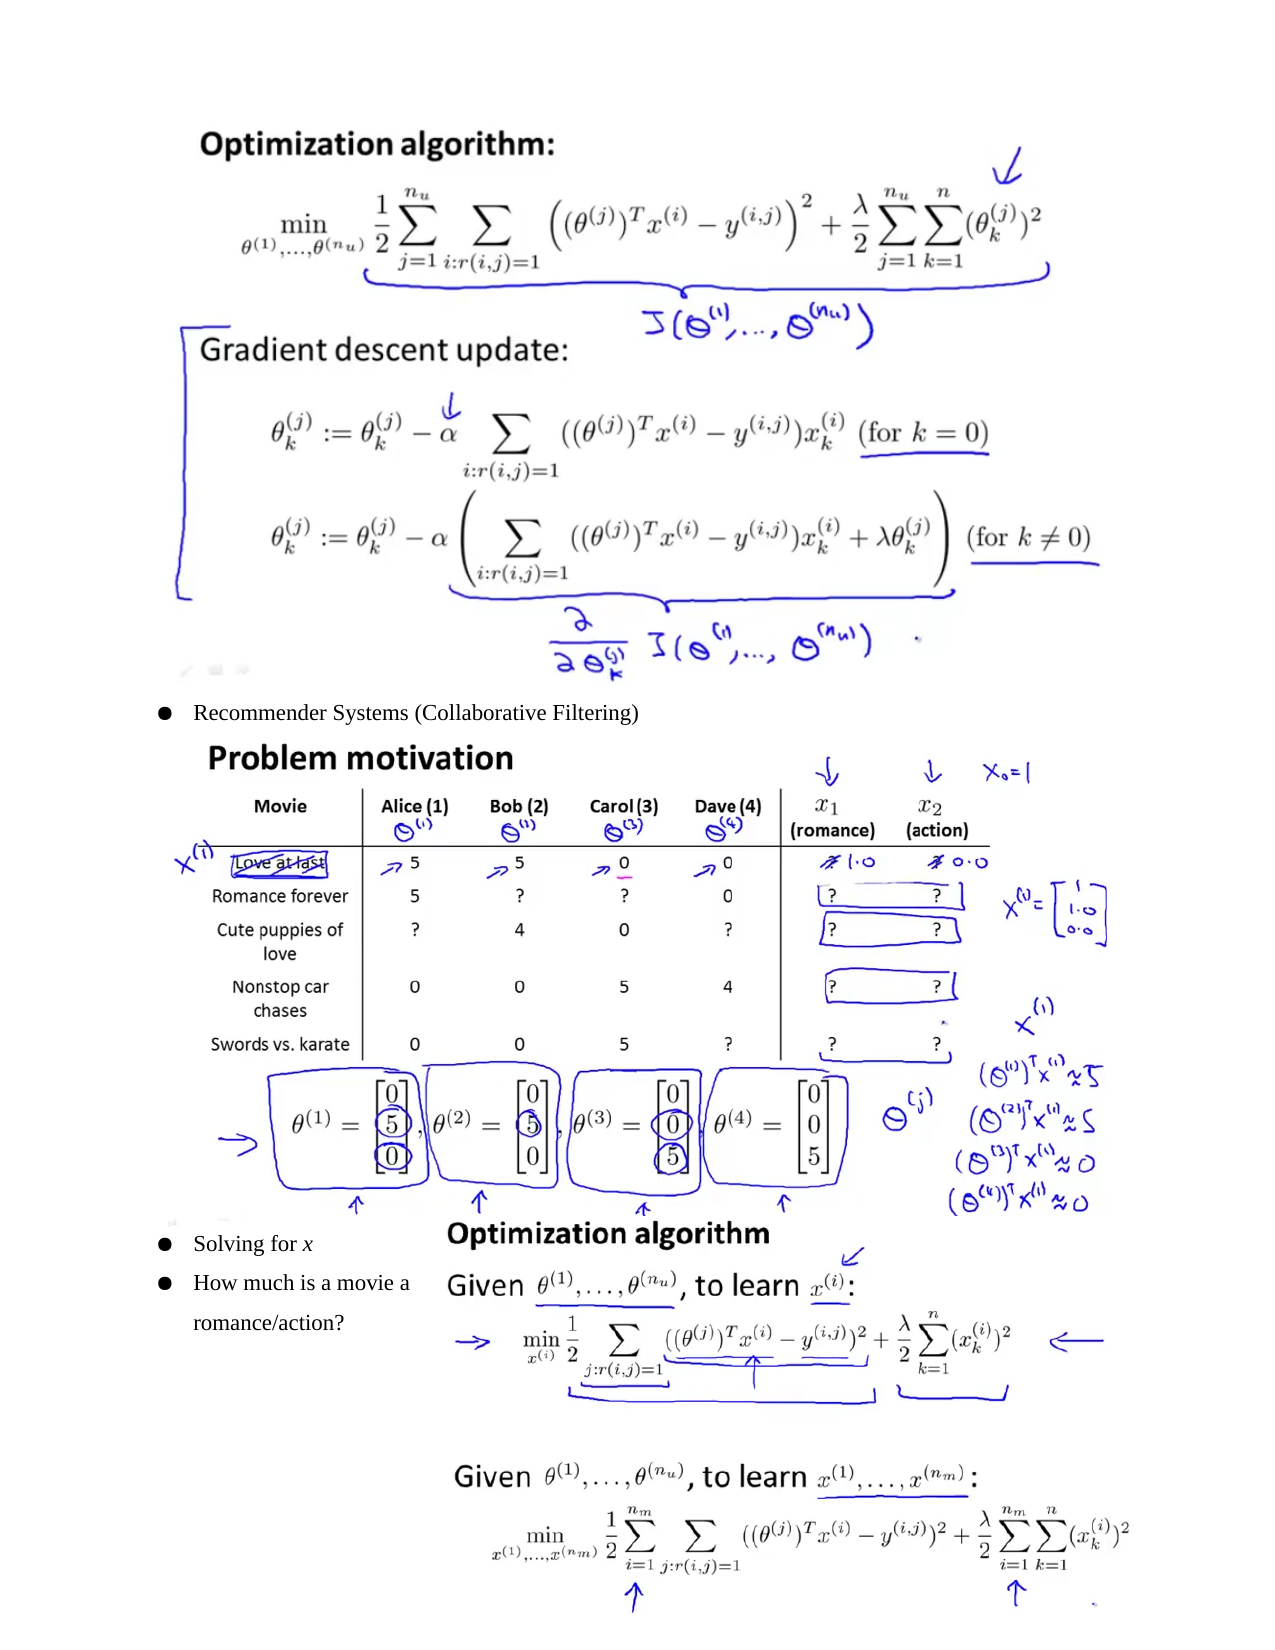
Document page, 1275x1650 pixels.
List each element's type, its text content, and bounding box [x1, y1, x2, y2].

list Solving for x [156, 738, 442, 1256]
list How much is a movie a romance/action? [156, 1269, 442, 1335]
picture [169, 118, 1106, 686]
list Recommender Systems (Collaborative Filtering) [156, 118, 1157, 725]
picture [168, 738, 1171, 1631]
list [1107, 738, 1157, 1216]
